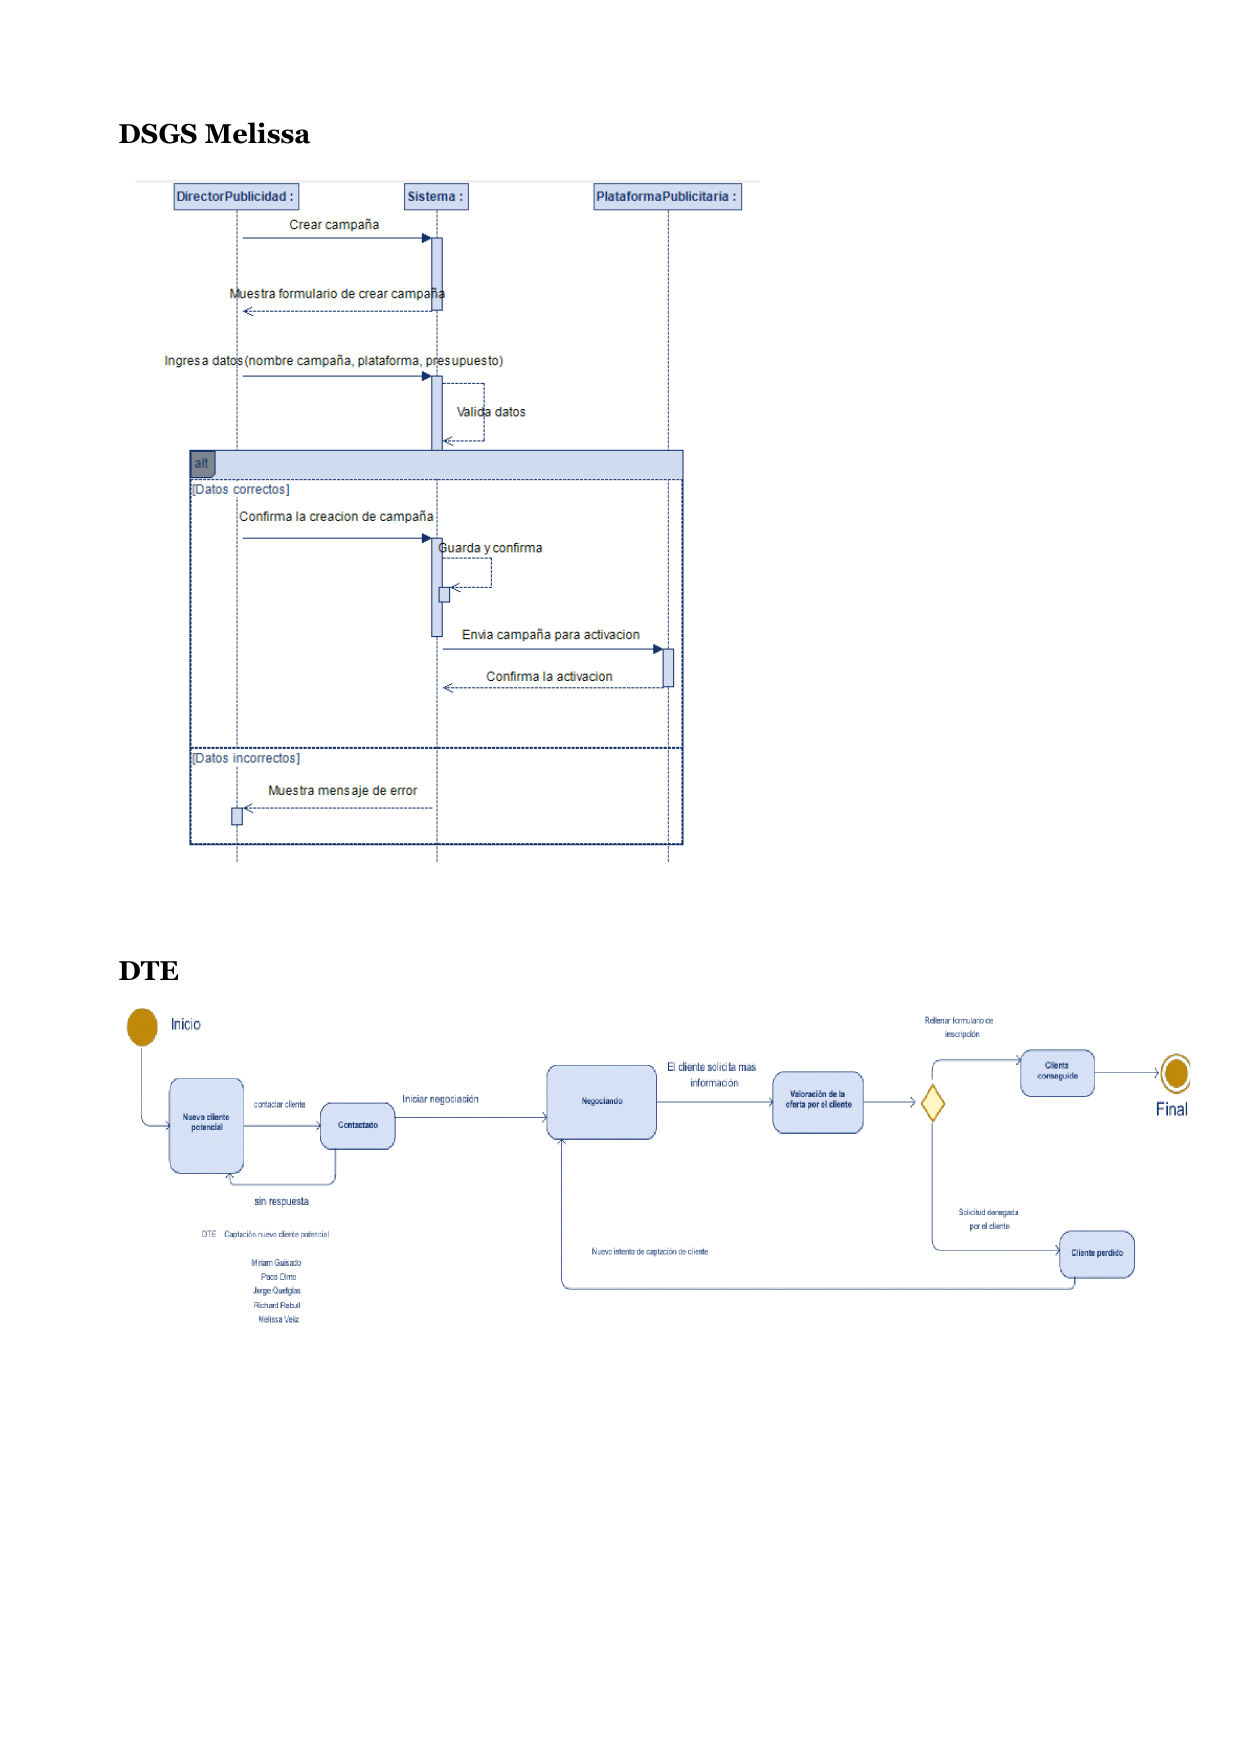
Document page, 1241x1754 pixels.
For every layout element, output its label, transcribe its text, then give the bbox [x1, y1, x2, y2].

picture [118, 998, 1191, 1338]
picture [135, 180, 760, 863]
text DSGS Melissa [118, 118, 1122, 149]
text DTE [118, 956, 1122, 986]
